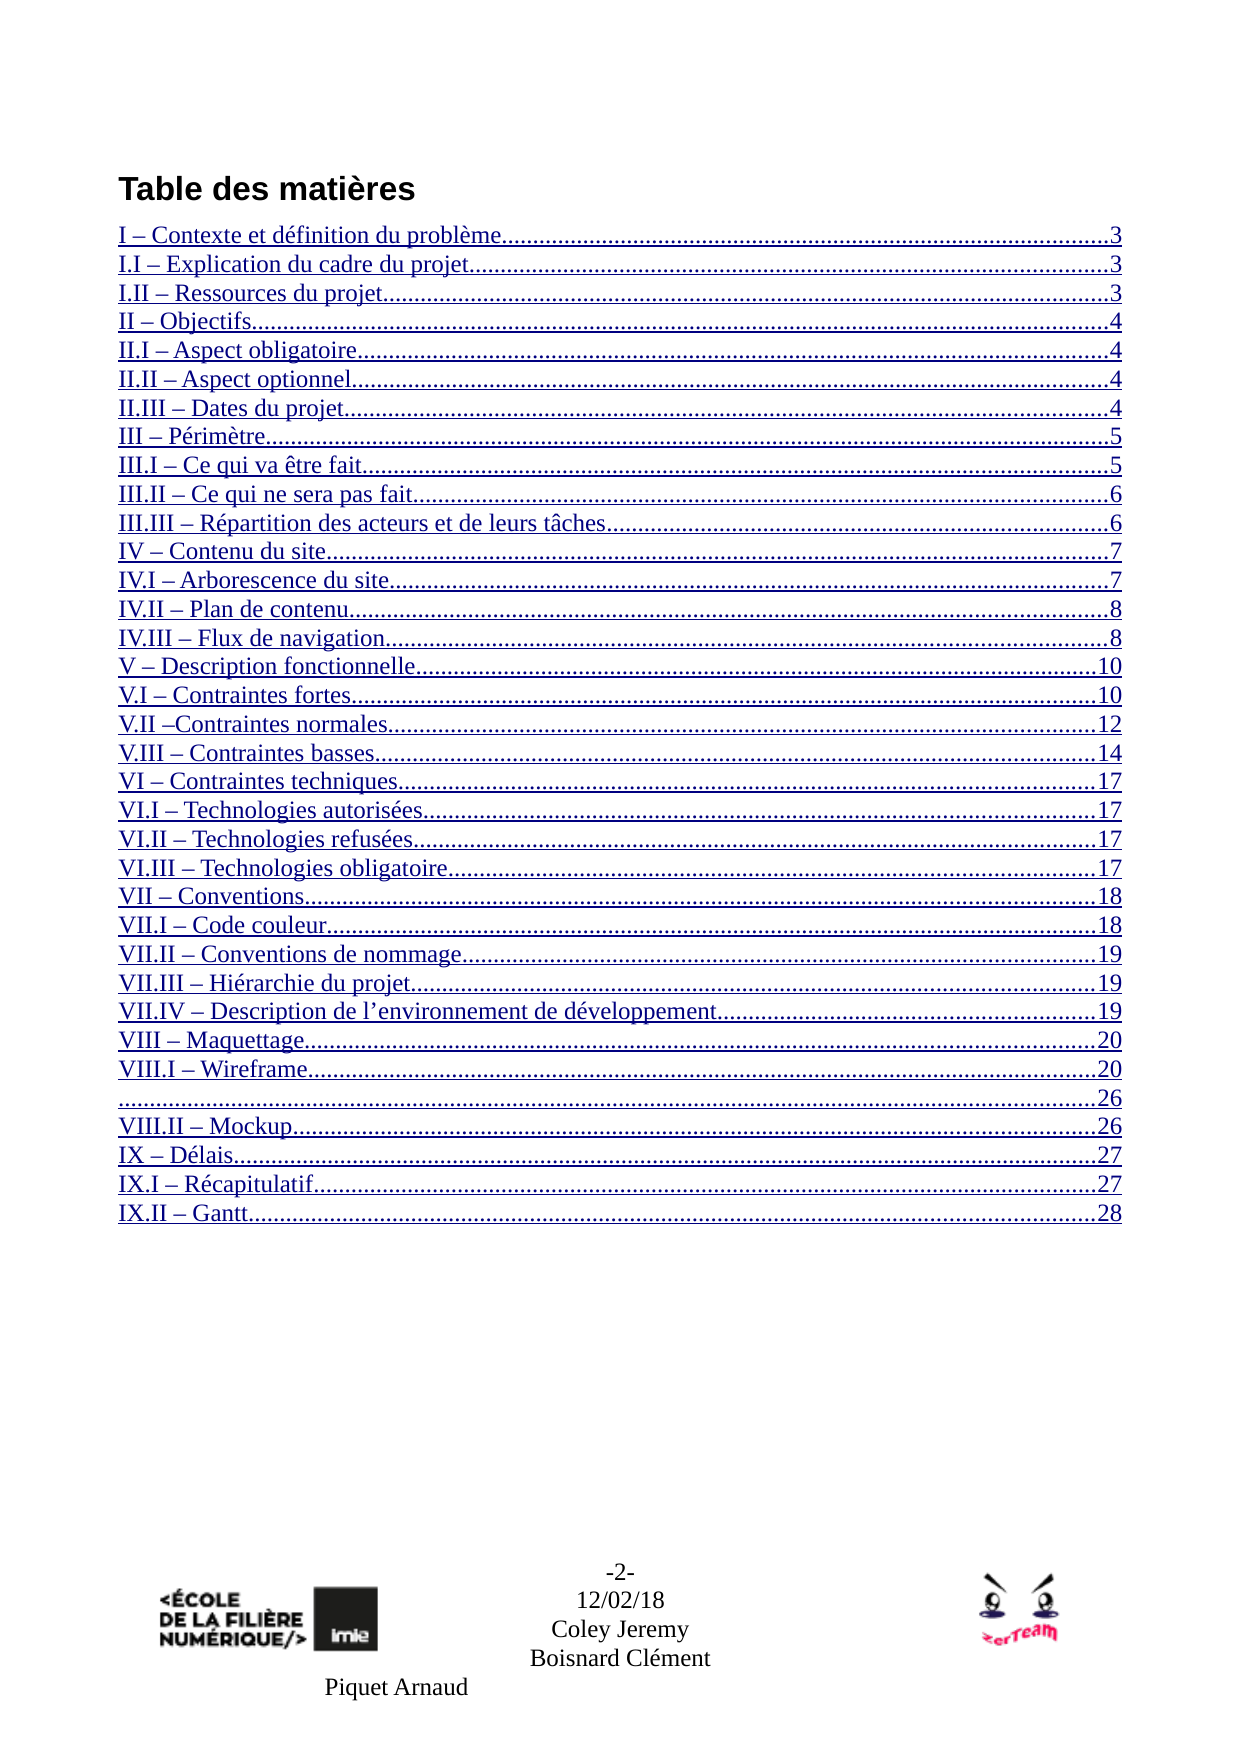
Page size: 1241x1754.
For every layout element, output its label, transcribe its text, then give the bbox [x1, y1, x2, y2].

text VII – Conventions 18 [118, 881, 1122, 906]
text VI.II – Technologies refusées 17 [118, 824, 1122, 849]
text III.III – Répartition des acteurs et de leurs tâches 6 [118, 508, 1122, 533]
text VII.I – Code couleur 18 [118, 910, 1122, 935]
text IV.II – Plan de contenu 8 [118, 594, 1122, 619]
text IX.I – Récapitulatif 27 [118, 1169, 1122, 1194]
text V.II –Contraintes normales 12 [118, 709, 1122, 734]
text III.I – Ce qui va être fait 5 [118, 450, 1122, 475]
text III – Périmètre 5 [118, 421, 1122, 446]
text IV.III – Flux de navigation 8 [118, 623, 1122, 648]
text II.III – Dates du projet 4 [118, 393, 1122, 418]
text VIII.I – Wireframe 20 [118, 1054, 1122, 1079]
text II.I – Aspect obligatoire 4 [118, 335, 1122, 360]
text IX – Délais 27 [118, 1140, 1122, 1165]
text VII.II – Conventions de nommage 19 [118, 939, 1122, 964]
text I.I – Explication du cadre du projet 3 [118, 249, 1122, 274]
text VI.III – Technologies obligatoire 17 [118, 853, 1122, 878]
text V.I – Contraintes fortes 10 [118, 680, 1122, 705]
text IV.I – Arborescence du site 7 [118, 565, 1122, 590]
text I – Contexte et définition du problème 3 [118, 220, 1122, 245]
text II – Objectifs 4 [118, 306, 1122, 331]
text III.II – Ce qui ne sera pas fait 6 [118, 479, 1122, 504]
text VI – Contraintes techniques 17 [118, 766, 1122, 791]
text IV – Contenu du site 7 [118, 536, 1122, 561]
text 26 [118, 1083, 1122, 1108]
text V – Description fonctionnelle 10 [118, 651, 1122, 676]
subtitle Table des matières [118, 169, 1122, 208]
text VI.I – Technologies autorisées 17 [118, 795, 1122, 820]
text VII.IV – Description de l’environnement de développement 19 [118, 996, 1122, 1021]
text VII.III – Hiérarchie du projet 19 [118, 968, 1122, 993]
text VIII.II – Mockup 26 [118, 1111, 1122, 1136]
text IX.II – Gantt 28 [118, 1198, 1122, 1223]
text VIII – Maquettage 20 [118, 1025, 1122, 1050]
text I.II – Ressources du projet 3 [118, 278, 1122, 303]
text II.II – Aspect optionnel 4 [118, 364, 1122, 389]
text V.III – Contraintes basses 14 [118, 738, 1122, 763]
